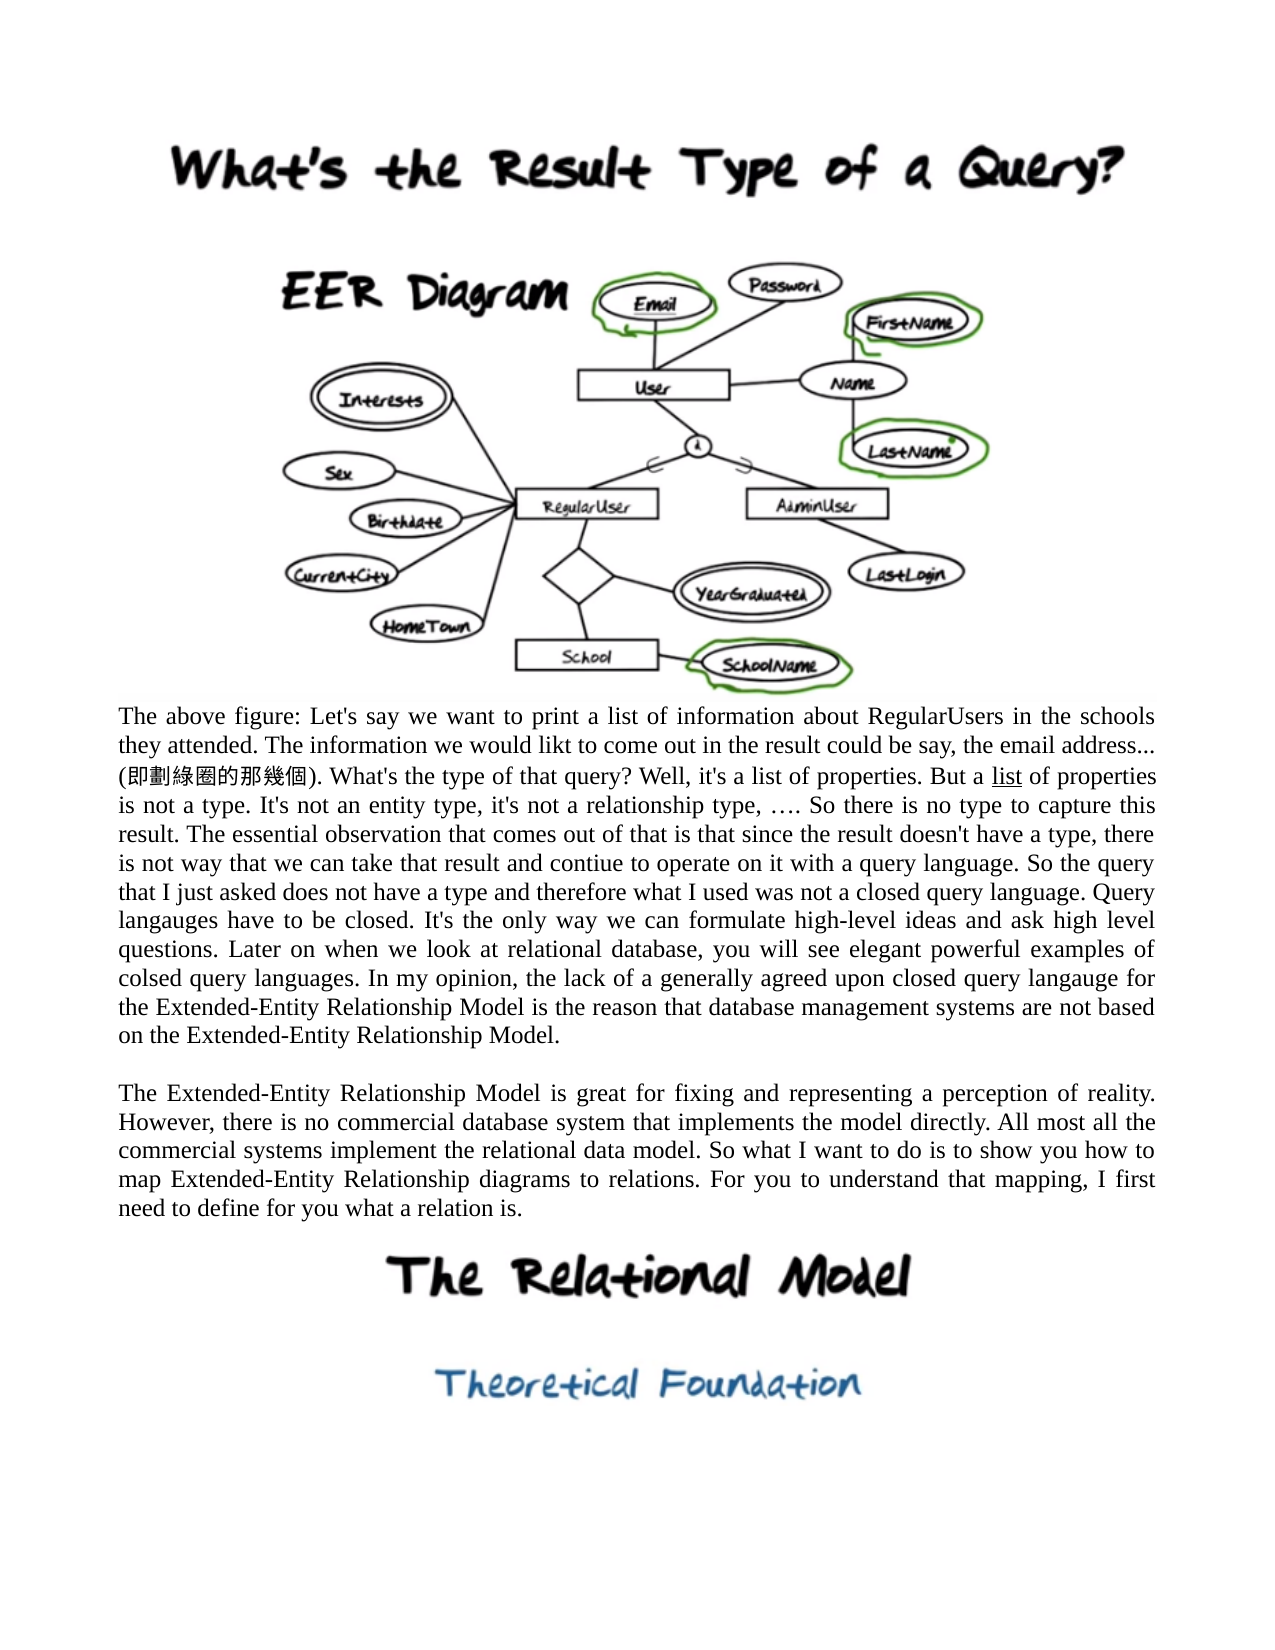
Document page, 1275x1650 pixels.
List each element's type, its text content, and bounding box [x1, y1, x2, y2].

text The above figure: Let's say we want to print a list of information about RegularUsers in the schools they attended. The information we would likt to come out in the result could be say, the email address...(即劃綠圈的那幾個). What's the type of that query? Well, it's a list of properties. But a list of properties is not a type. It's not an entity type, it's not a relationship type, …. So there is no type to capture this result. The essential observation that comes out of that is that since the result doesn't have a type, there is not way that we can take that result and contiue to operate on it with a query language. So the query that I just asked does not have a type and therefore what I used was not a closed query language. Query langauges have to be closed. It's the only way we can formulate high-level ideas and ask high level questions. Later on when we look at relational database, you will see elegant powerful examples of colsed query languages. In my opinion, the lack of a generally agreed upon closed query langauge for the Extended-Entity Relationship Model is the reason that database management systems are not based on the Extended-Entity Relationship Model. [118, 702, 1157, 1049]
picture [337, 1250, 938, 1406]
text The Extended-Entity Relationship Model is great for fixing and representing a perception of reality. However, there is no commercial database system that implements the model directly. All most all the commercial systems implement the relational data model. So what I want to do is to show you how to map Extended-Entity Relationship diagrams to relations. For you to understand that mapping, I first need to define for you what a relation is. [118, 1078, 1157, 1222]
picture [128, 118, 1147, 209]
picture [118, 237, 1157, 702]
